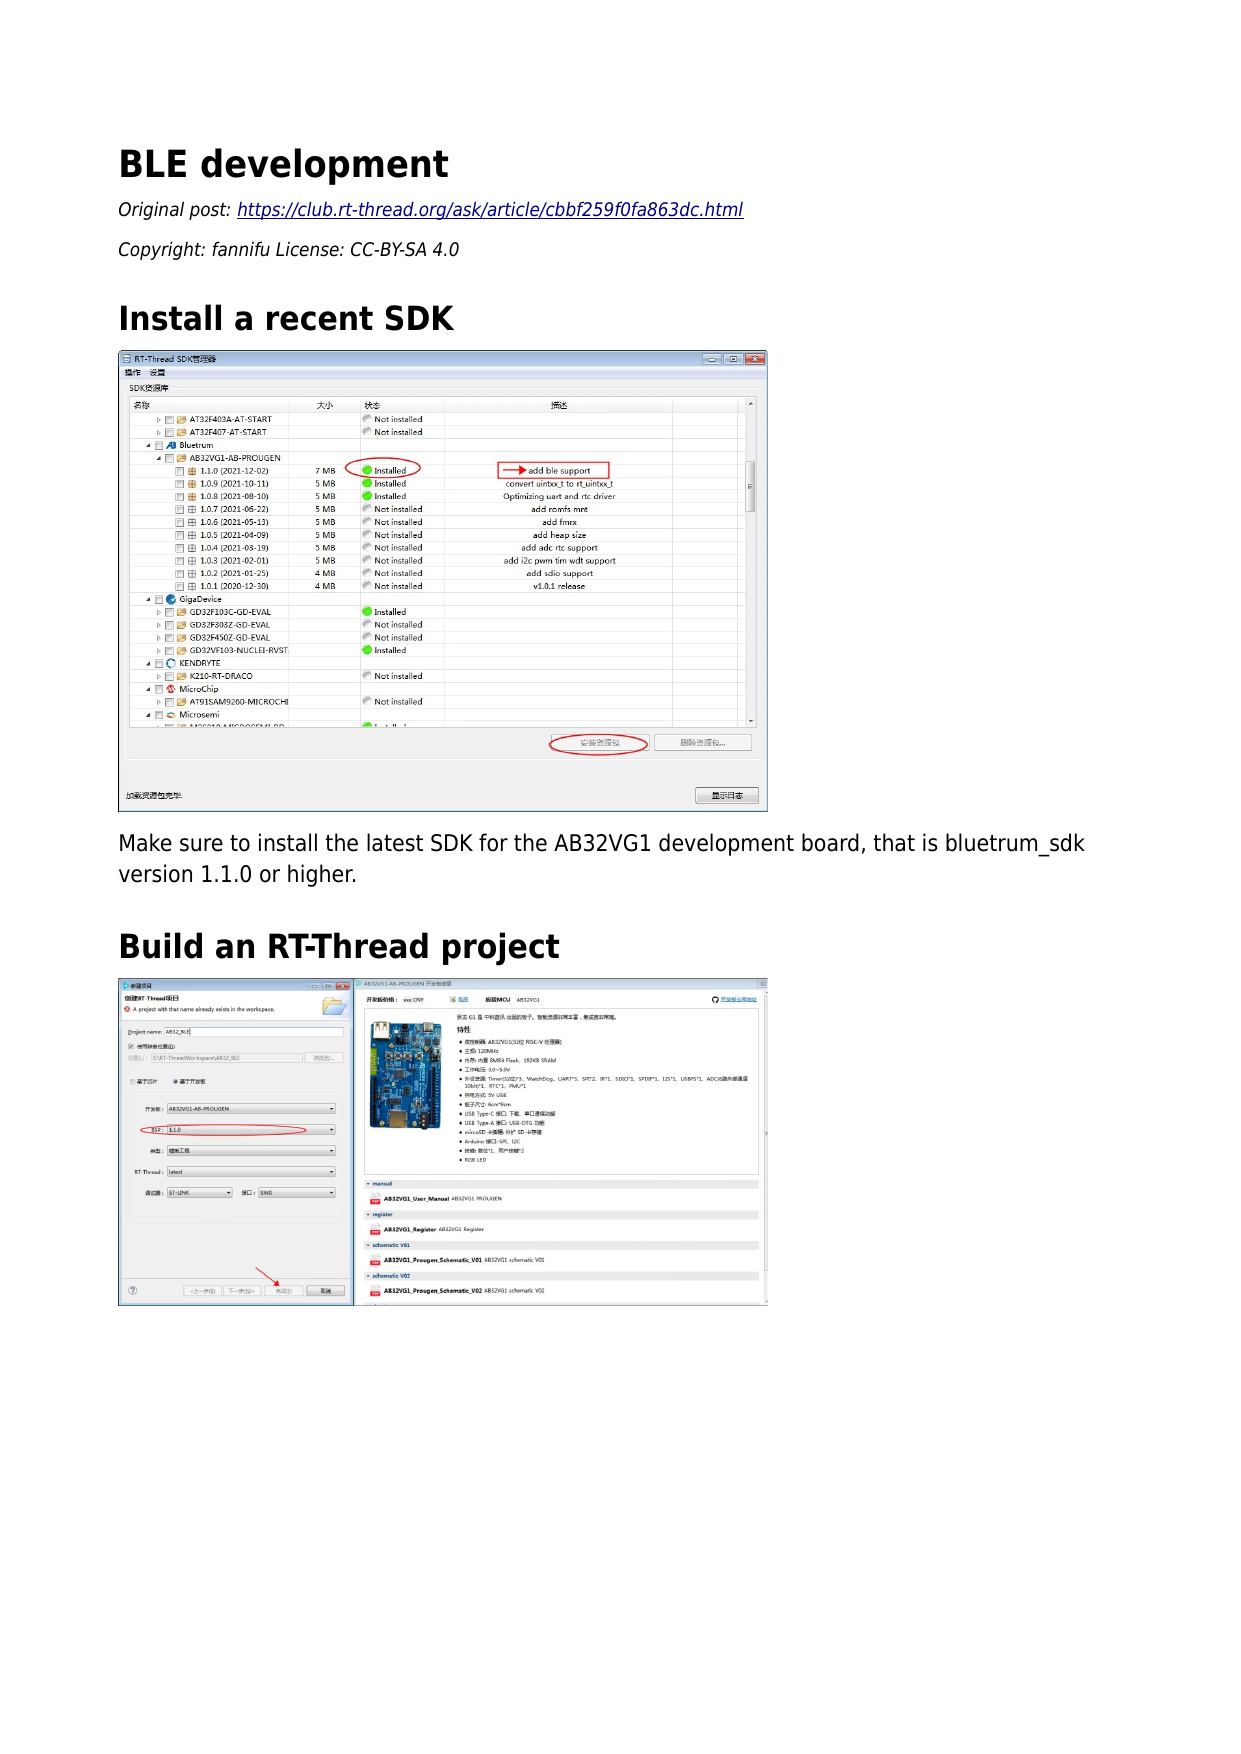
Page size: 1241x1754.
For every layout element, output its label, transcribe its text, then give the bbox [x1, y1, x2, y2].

text Copyright: fannifu License: CC-BY-SA 4.0 [118, 239, 1122, 261]
text Make sure to install the latest SDK for the AB32VG1 development board, that is bluetrum_sdk version 1.1.0 or higher. [118, 831, 1122, 888]
subtitle BLE development [118, 143, 1122, 187]
picture [118, 978, 768, 1306]
subtitle Build an RT-Thread project [118, 927, 1122, 966]
text Original post: https://club.rt-thread.org/ask/article/cbbf259f0fa863dc.html [118, 199, 1122, 221]
picture [118, 350, 768, 812]
subtitle Install a recent SDK [118, 299, 1122, 338]
